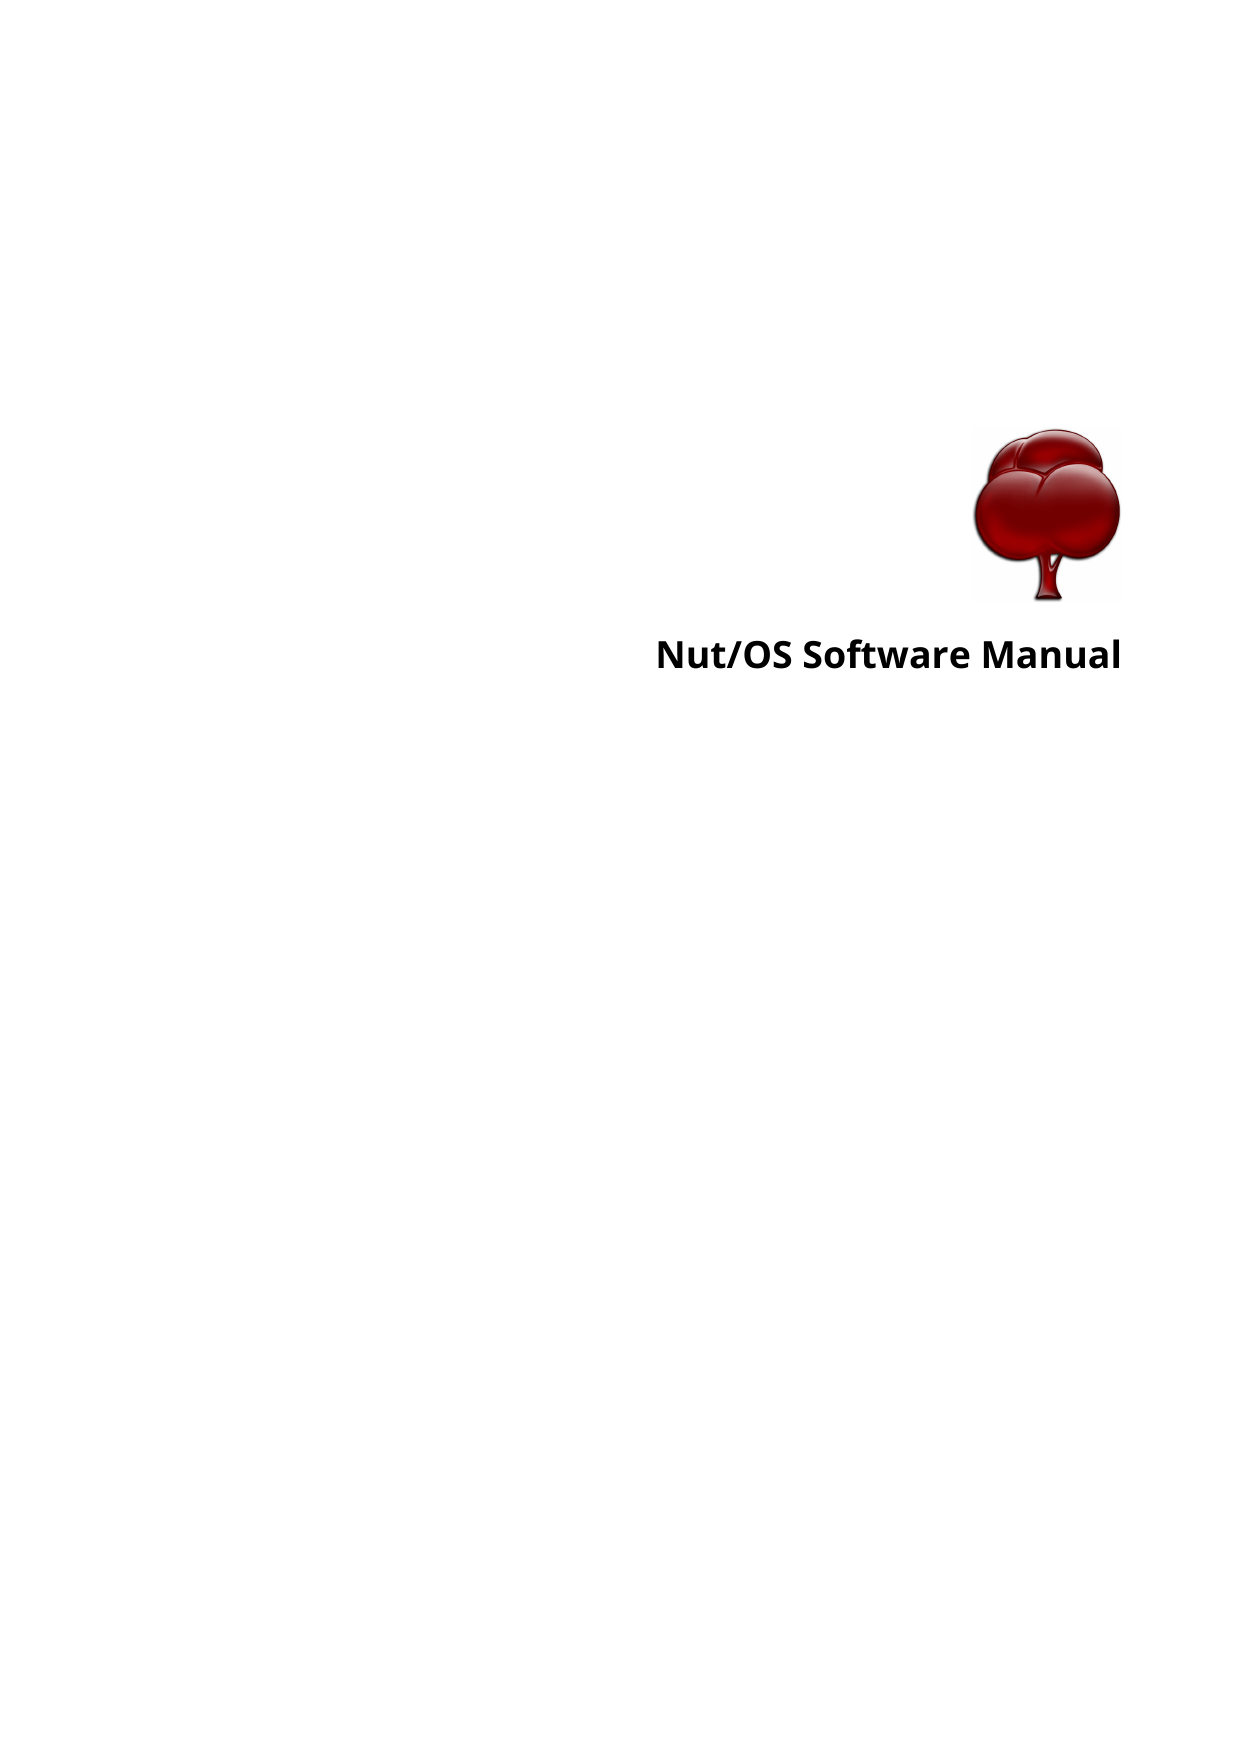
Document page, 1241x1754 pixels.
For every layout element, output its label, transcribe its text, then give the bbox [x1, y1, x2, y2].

picture [972, 427, 1122, 603]
title Nut/OS Software Manual [118, 628, 1122, 679]
